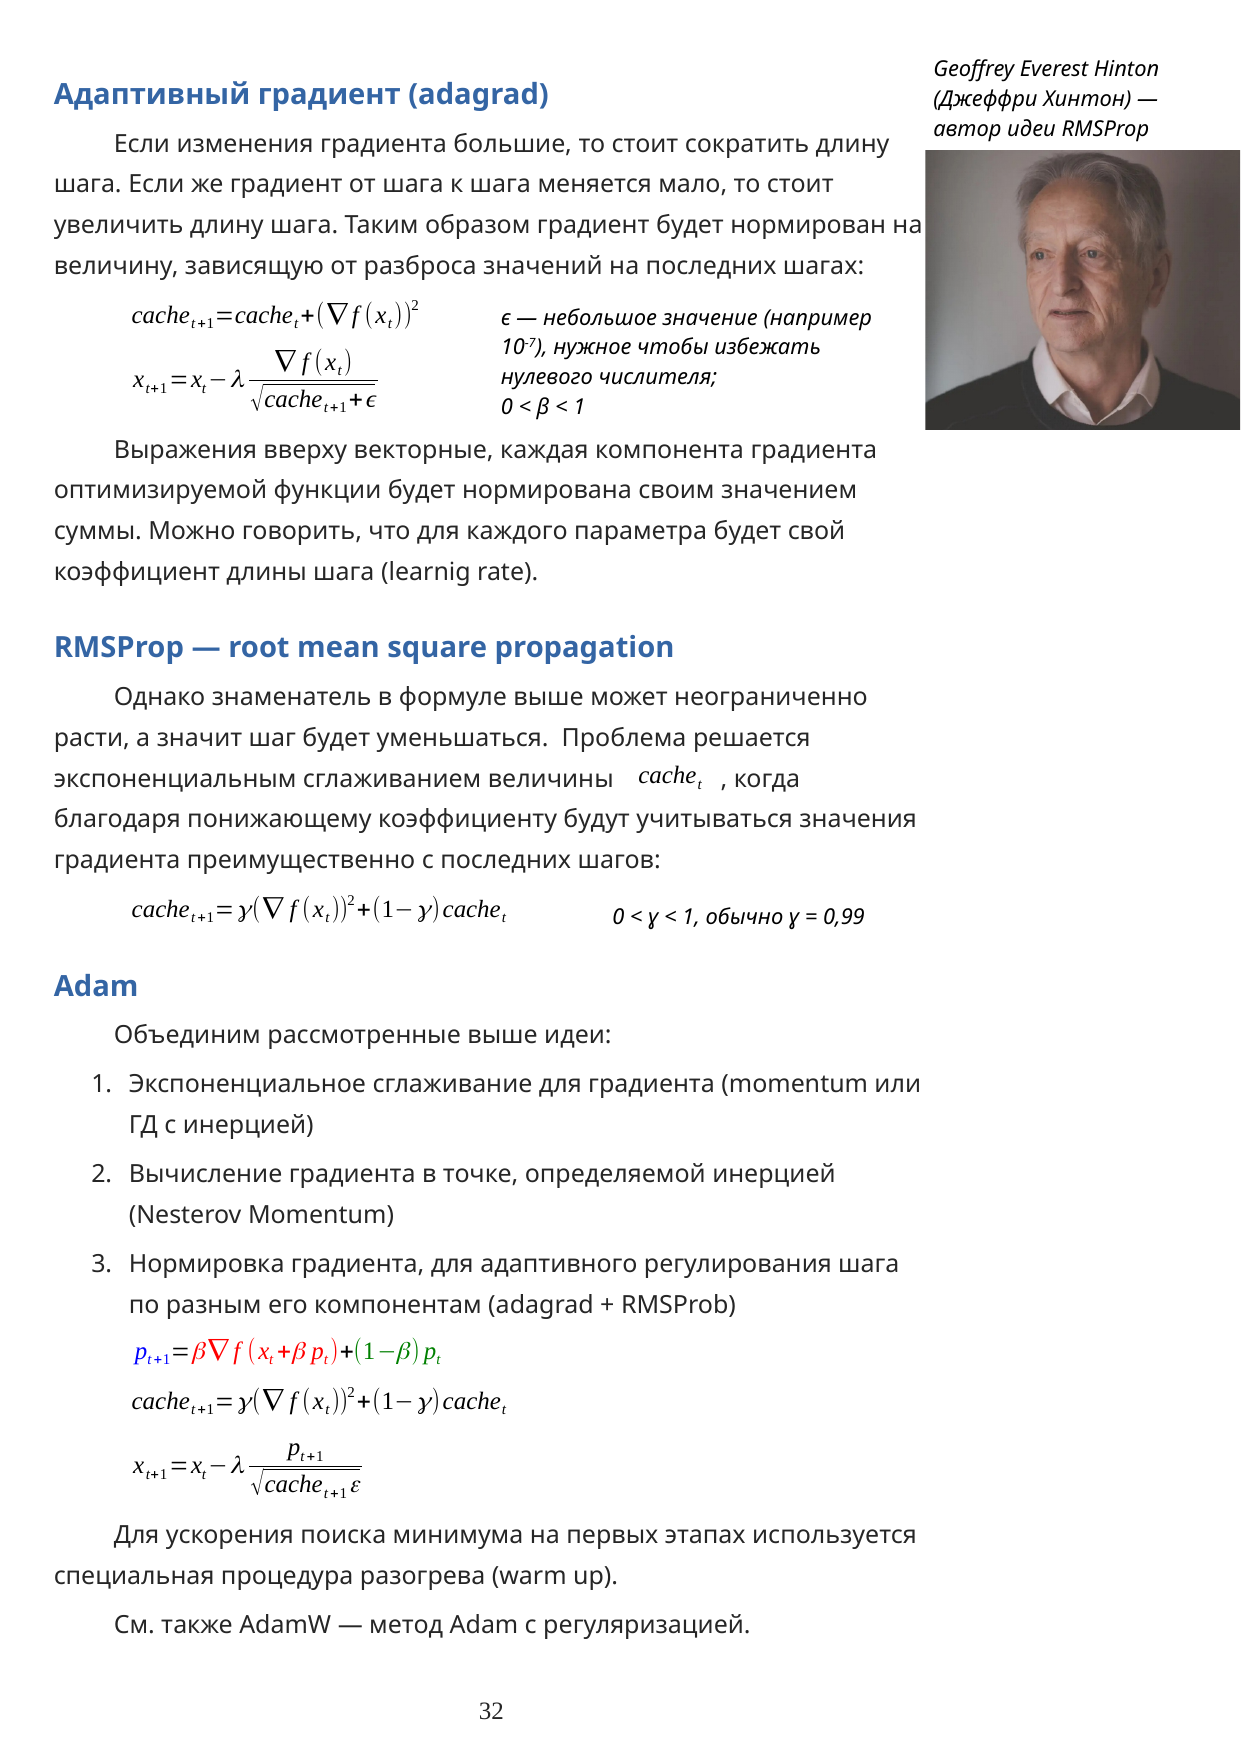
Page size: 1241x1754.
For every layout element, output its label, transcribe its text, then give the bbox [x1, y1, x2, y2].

text Выражения вверху векторные, каждая компонента градиента оптимизируемой функции будет нормирована своим значением суммы. Можно говорить, что для каждого параметра будет свой коэффициент длины шага (learnig rate). [53, 431, 928, 588]
list Экспоненциальное сглаживание для градиента (momentum или ГД с инерцией) [91, 1066, 928, 1141]
subtitle Адаптивный градиент (adagrad) [53, 73, 928, 113]
subtitle RMSProp — root mean square propagation [53, 627, 928, 666]
subtitle Adam [53, 965, 928, 1004]
text Объединим рассмотренные выше идеи: [53, 1017, 928, 1051]
text Если изменения градиента большие, то стоит сократить длину шага. Если же градиент от шага к шага меняется мало, то стоит увеличить длину шага. Таким образом градиент будет нормирован на величину, зависящую от разброса значений на последних шагах: [53, 125, 928, 282]
list Нормировка градиента, для адаптивного регулирования шага по разным его компонентам (adagrad + RMSProb) [91, 1246, 928, 1321]
text См. также AdamW — метод Adam с регуляризацией. [53, 1607, 928, 1641]
list Вычисление градиента в точке, определяемой инерцией (Nesterov Momentum) [91, 1156, 928, 1231]
text Для ускорения поиска минимума на первых этапах используется специальная процедура разогрева (warm up). [53, 1517, 928, 1592]
text [925, 150, 1241, 430]
text Однако знаменатель в формуле выше может неограниченно расти, а значит шаг будет уменьшаться. Проблема решается экспоненциальным сглаживанием величины , когда благодаря понижающему коэффициенту будут учитываться значения градиента преимущественно с последних шагов: [53, 679, 928, 876]
